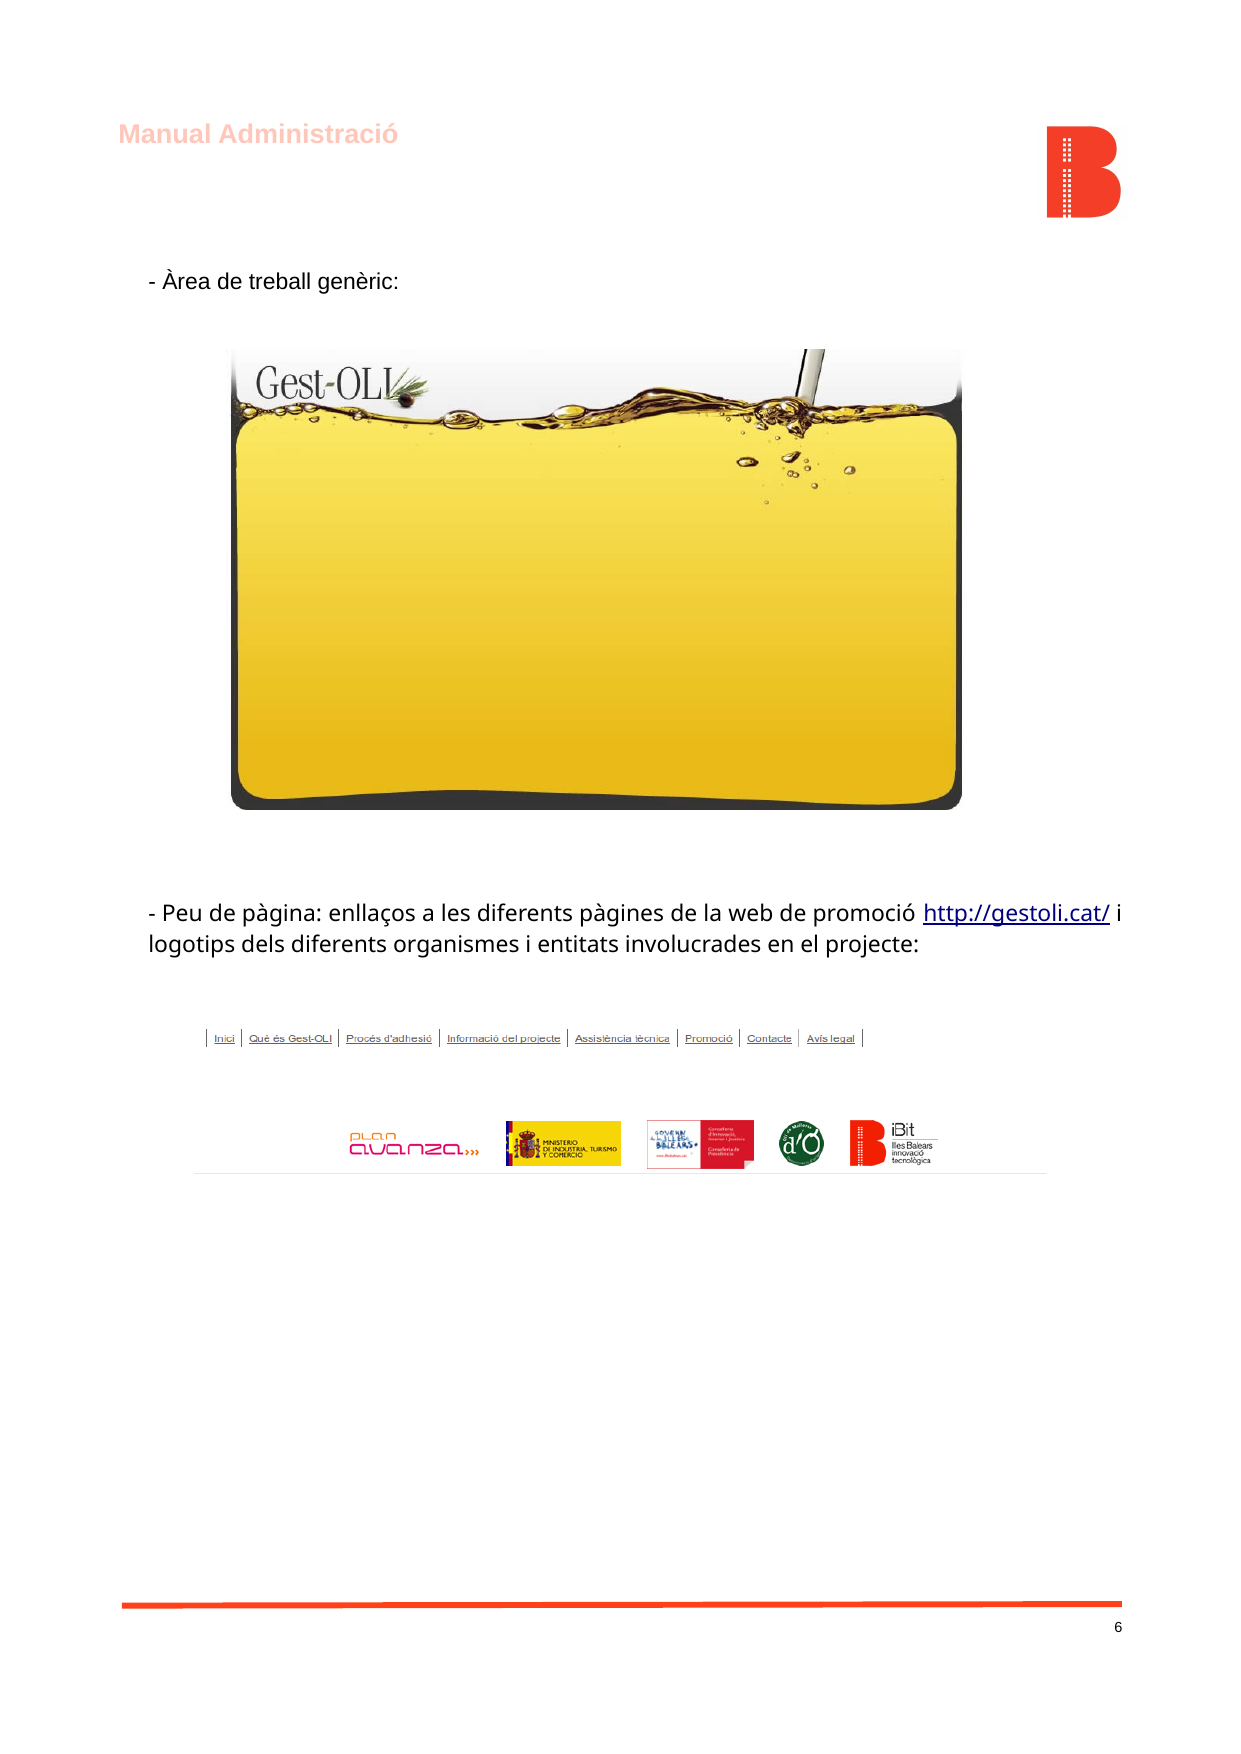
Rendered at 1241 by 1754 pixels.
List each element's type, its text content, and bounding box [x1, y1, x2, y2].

picture [226, 349, 965, 810]
picture [193, 1015, 1047, 1174]
list - Àrea de treball genèric: [148, 268, 1122, 294]
list - Peu de pàgina: enllaços a les diferents pàgines de la web de promoció http://gestoli.cat/ i logotips dels diferents organismes i entitats involucrades en el projecte: [148, 897, 1122, 959]
picture [1036, 124, 1130, 221]
